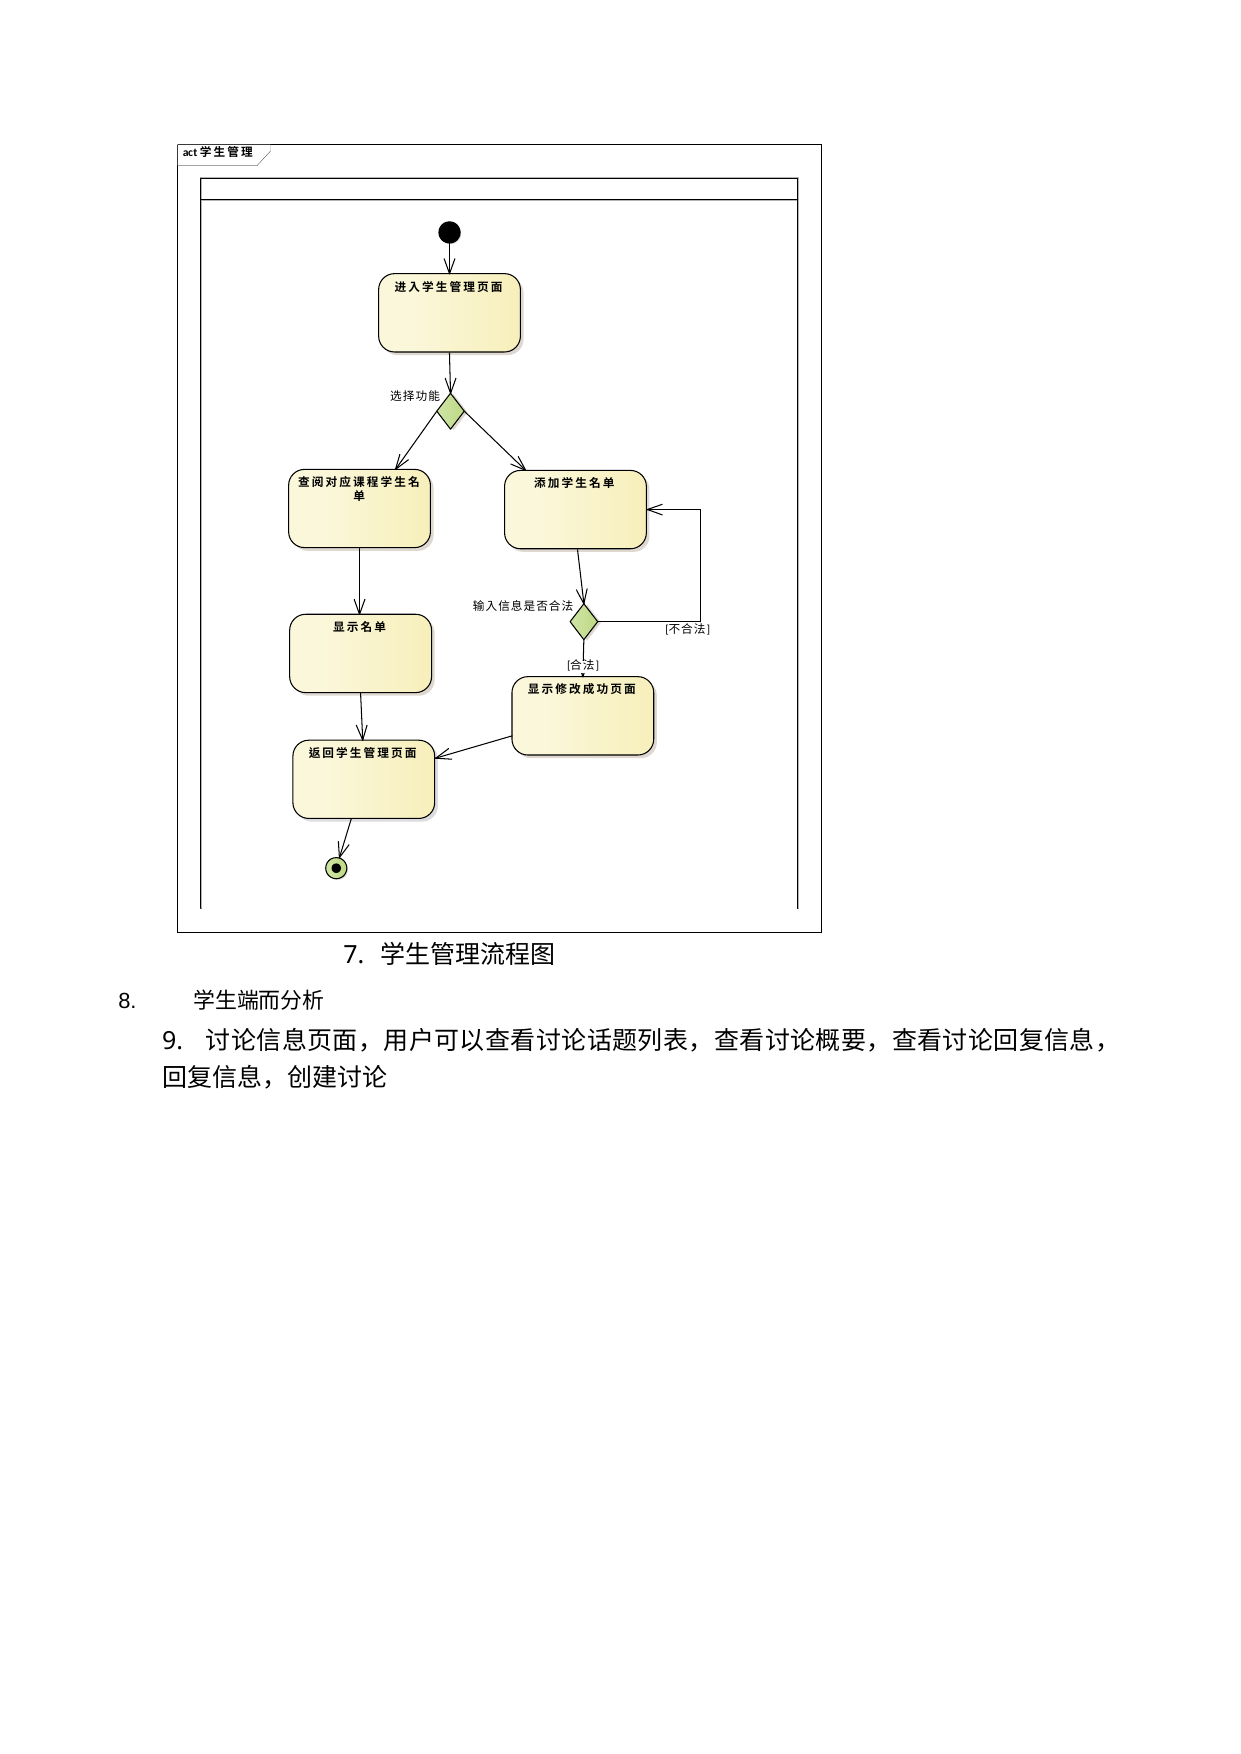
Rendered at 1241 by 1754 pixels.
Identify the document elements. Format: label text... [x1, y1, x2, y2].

subtitle 讨论信息页面，用户可以查看讨论话题列表，查看讨论概要，查看讨论回复信息，回复信息，创建讨论 [162, 1021, 1122, 1093]
subtitle 学生管理流程图 [118, 935, 1122, 971]
subtitle 学生端而分析 [118, 983, 1122, 1014]
